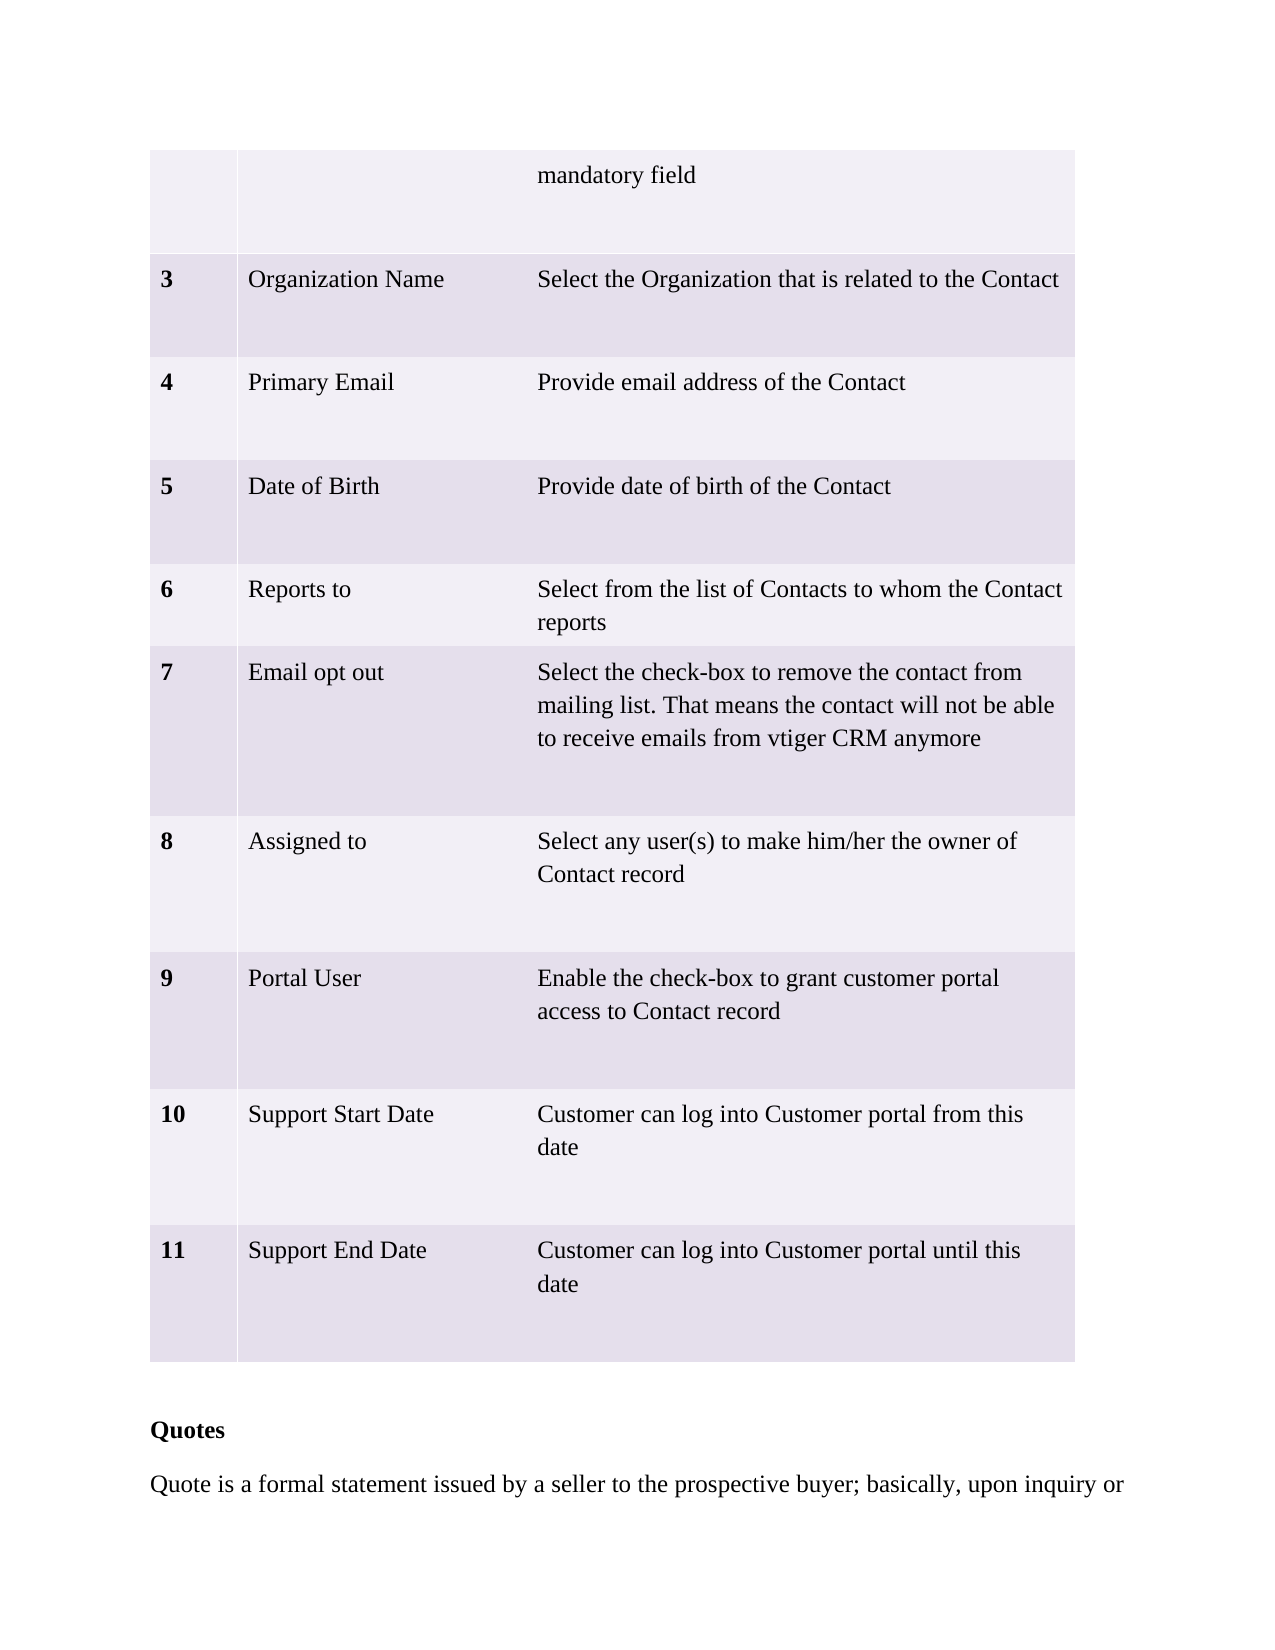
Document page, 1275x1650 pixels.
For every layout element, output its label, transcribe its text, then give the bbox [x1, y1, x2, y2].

table_cell Select from the list of Contacts to whom the Contact reports [527, 564, 1075, 646]
table_cell 11 [150, 1225, 237, 1362]
table_cell 5 [150, 460, 237, 564]
table_cell [238, 150, 527, 253]
table_cell Organization Name [238, 254, 527, 357]
text Quote is a formal statement issued by a seller to the prospective buyer; basically, upon inquiry or [150, 1469, 1125, 1498]
table_cell Provide date of birth of the Contact [527, 460, 1075, 564]
table_cell Reports to [238, 564, 527, 646]
table_cell Select the Organization that is related to the Contact [527, 254, 1075, 357]
table_cell Select the check-box to remove the contact from mailing list. That means the contact will not be able to receive emails from vtiger CRM anymore [527, 646, 1075, 816]
table_cell Enable the check-box to grant customer portal access to Contact record [527, 952, 1075, 1089]
table_cell Select any user(s) to make him/her the owner of Contact record [527, 816, 1075, 952]
table_cell Support End Date [238, 1225, 527, 1362]
text Quotes [150, 1416, 1125, 1444]
table_cell 4 [150, 357, 237, 460]
table_cell 8 [150, 816, 237, 952]
table_cell Primary Email [238, 357, 527, 460]
table_cell Assigned to [238, 816, 527, 952]
table_cell Customer can log into Customer portal from this date [527, 1089, 1075, 1225]
table_cell 6 [150, 564, 237, 646]
table_cell Date of Birth [238, 460, 527, 564]
table_cell Email opt out [238, 646, 527, 816]
table_cell Portal User [238, 952, 527, 1089]
table_cell 10 [150, 1089, 237, 1225]
table_cell Customer can log into Customer portal until this date [527, 1225, 1075, 1362]
table_cell Support Start Date [238, 1089, 527, 1225]
table_cell [150, 150, 237, 253]
table_cell 9 [150, 952, 237, 1089]
table_cell Provide email address of the Contact [527, 357, 1075, 460]
table_cell 3 [150, 254, 237, 357]
table_cell 7 [150, 646, 237, 816]
table_cell mandatory field [527, 150, 1075, 253]
